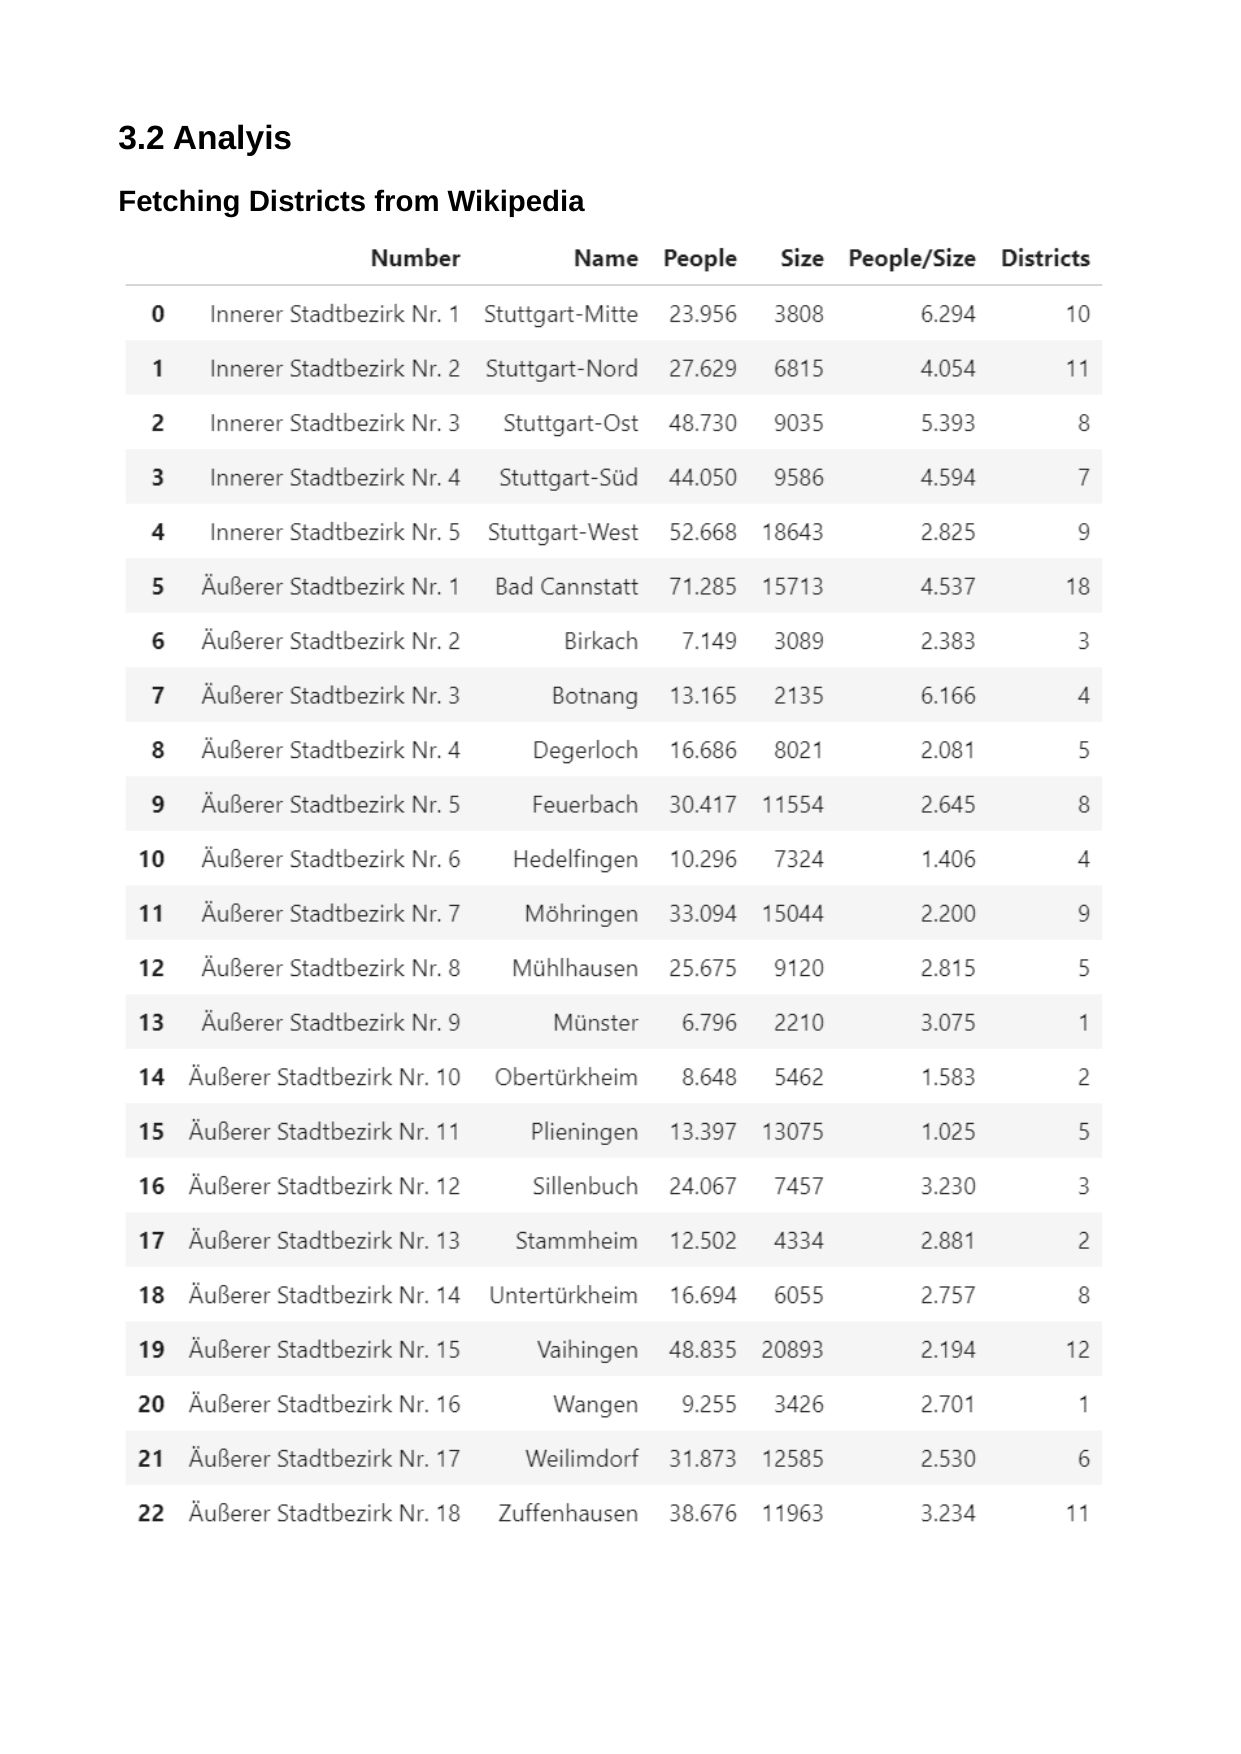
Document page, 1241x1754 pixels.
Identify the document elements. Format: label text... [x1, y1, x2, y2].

subtitle 3.2 Analyis [118, 118, 1122, 157]
subtitle Fetching Districts from Wikipedia [118, 184, 1122, 218]
picture [118, 230, 1123, 1537]
